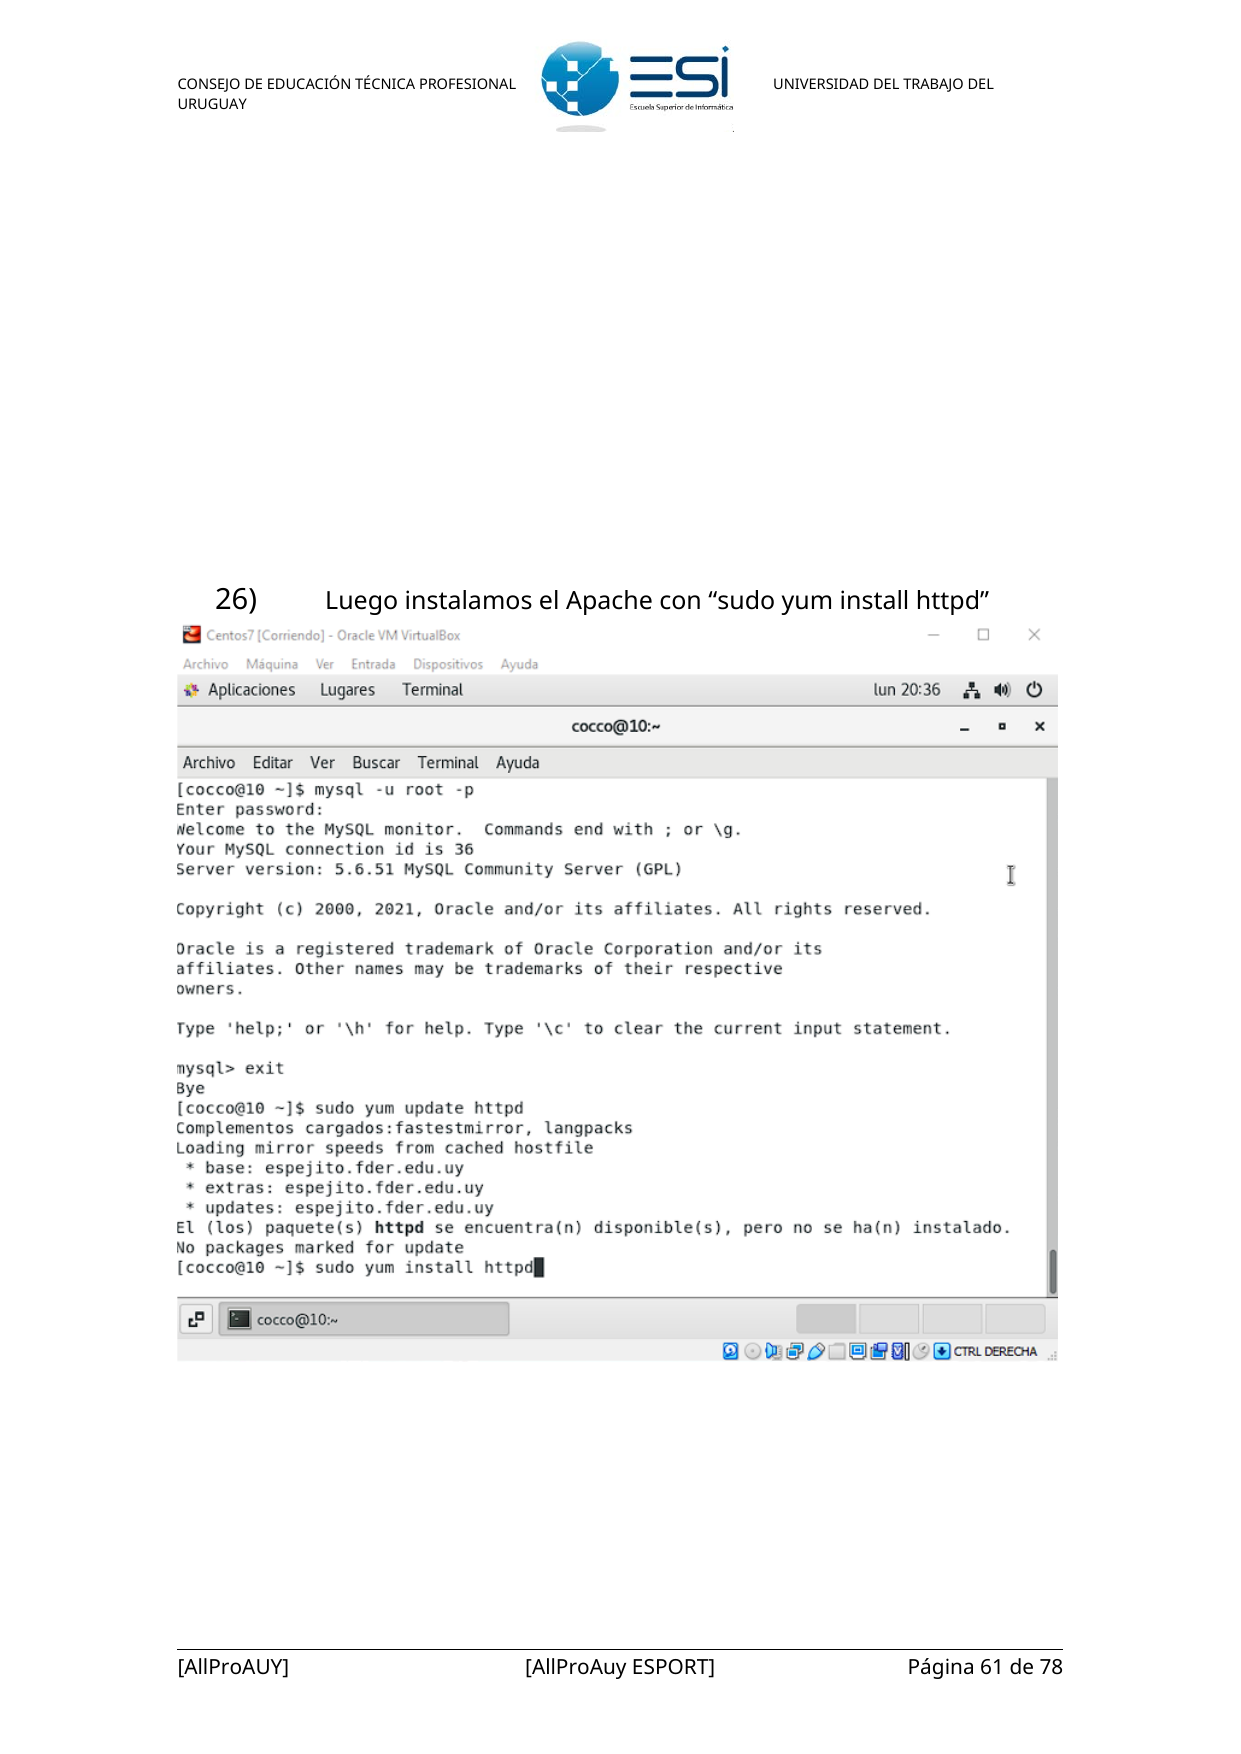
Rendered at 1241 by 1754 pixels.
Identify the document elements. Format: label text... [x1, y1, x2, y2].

picture [534, 39, 734, 132]
list Luego instalamos el Apache con “sudo yum install httpd” [215, 578, 1063, 618]
picture [177, 620, 1058, 1362]
